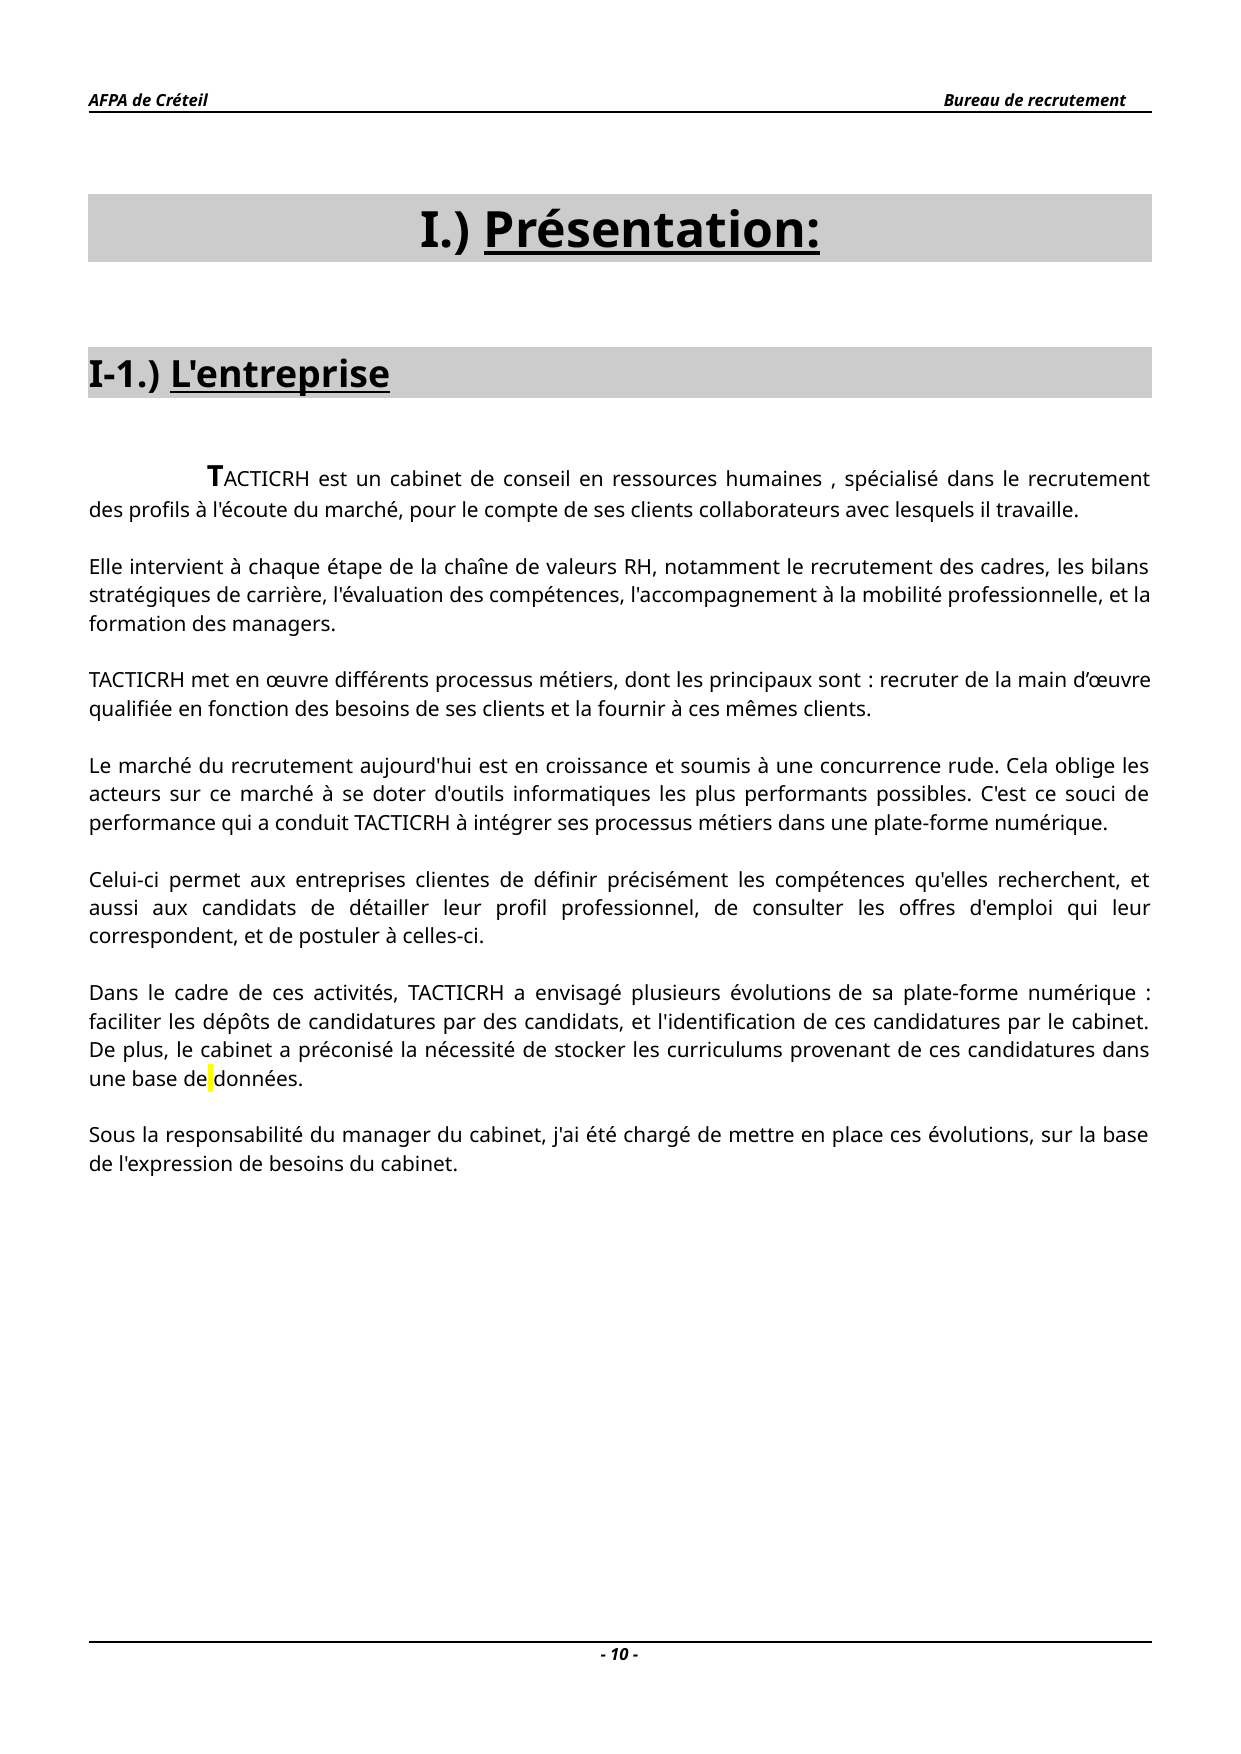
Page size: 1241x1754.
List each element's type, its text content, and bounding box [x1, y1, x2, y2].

text TACTICRH met en œuvre différents processus métiers, dont les principaux sont : recruter de la main d’œuvre qualifiée en fonction des besoins de ses clients et la fournir à ces mêmes clients. [88, 666, 1152, 722]
text Le marché du recrutement aujourd'hui est en croissance et soumis à une concurrence rude. Cela oblige les acteurs sur ce marché à se doter d'outils informatiques les plus performants possibles. C'est ce souci de performance qui a conduit TACTICRH à intégrer ses processus métiers dans une plate-forme numérique. [88, 751, 1152, 836]
text I.) Présentation: [88, 194, 1152, 262]
text TACTICRH est un cabinet de conseil en ressources humaines , spécialisé dans le recrutement des profils à l'écoute du marché, pour le compte de ses clients collaborateurs avec lesquels il travaille. [88, 455, 1152, 523]
text Elle intervient à chaque étape de la chaîne de valeurs RH, notamment le recrutement des cadres, les bilans stratégiques de carrière, l'évaluation des compétences, l'accompagnement à la mobilité professionnelle, et la formation des managers. [88, 552, 1152, 637]
text Celui-ci permet aux entreprises clientes de définir précisément les compétences qu'elles recherchent, et aussi aux candidats de détailler leur profil professionnel, de consulter les offres d'emploi qui leur correspondent, et de postuler à celles-ci. [88, 865, 1152, 950]
text Sous la responsabilité du manager du cabinet, j'ai été chargé de mettre en place ces évolutions, sur la base de l'expression de besoins du cabinet. [88, 1121, 1152, 1177]
text I-1.) L'entreprise [88, 347, 1152, 398]
text Dans le cadre de ces activités, TACTICRH a envisagé plusieurs évolutions de sa plate-forme numérique : faciliter les dépôts de candidatures par des candidats, et l'identification de ces candidatures par le cabinet. De plus, le cabinet a préconisé la nécessité de stocker les curriculums provenant de ces candidatures dans une base de données. [88, 978, 1152, 1092]
